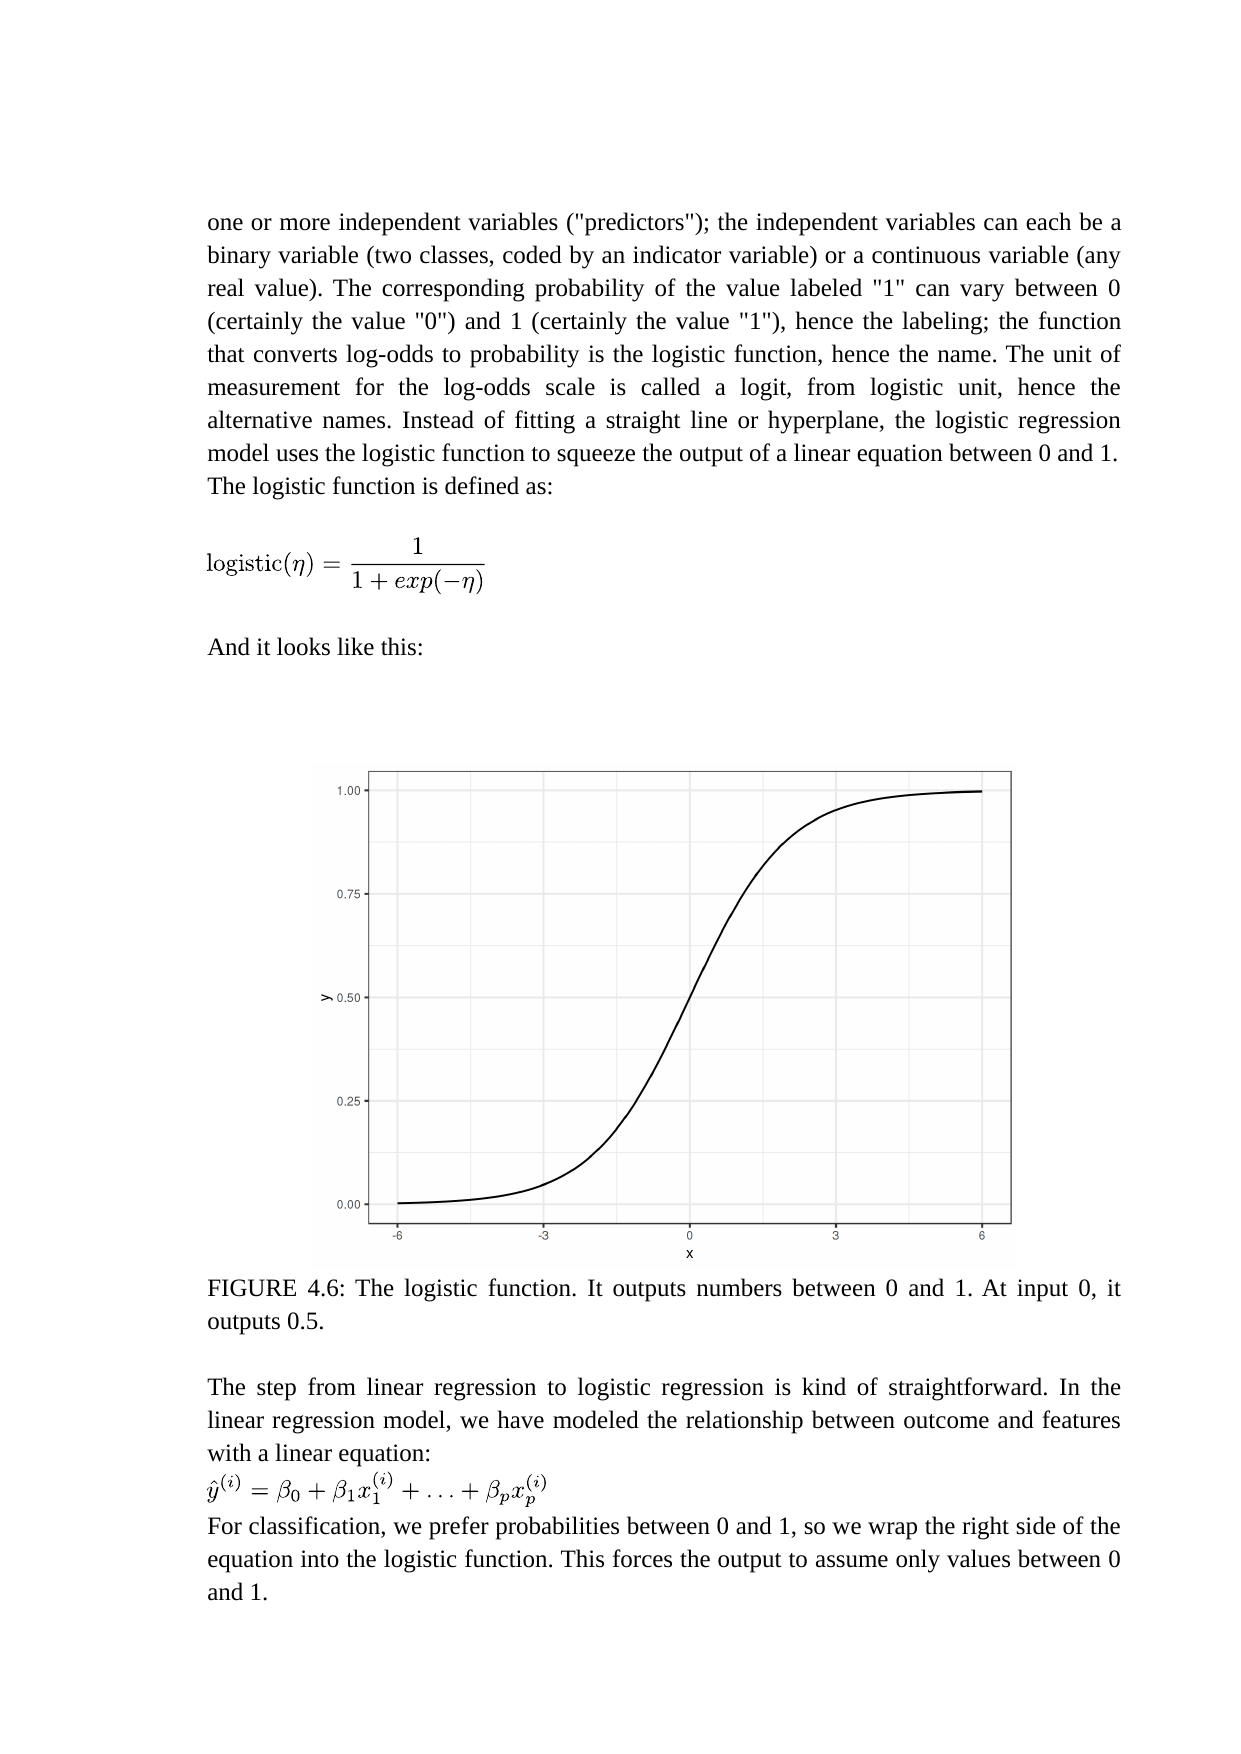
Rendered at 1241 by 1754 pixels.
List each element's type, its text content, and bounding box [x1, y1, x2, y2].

text For classification, we prefer probabilities between 0 and 1, so we wrap the right side of the equation into the logistic function. This forces the output to assume only values between 0 and 1. [207, 1511, 1122, 1606]
picture [310, 763, 1019, 1269]
text The logistic function is defined as: [207, 471, 1122, 500]
text one or more independent variables ("predictors"); the independent variables can each be a binary variable (two classes, coded by an indicator variable) or a continuous variable (any real value). The corresponding probability of the value labeled "1" can vary between 0 (certainly the value "0") and 1 (certainly the value "1"), hence the labeling; the function that converts log-odds to probability is the logistic function, hence the name. The unit of measurement for the log-odds scale is called a logit, from logistic unit, hence the alternative names. Instead of fitting a straight line or hyperplane, the logistic regression model uses the logistic function to squeeze the output of a linear equation between 0 and 1. [207, 207, 1122, 467]
text The step from linear regression to logistic regression is kind of straightforward. In the linear regression model, we have modeled the relationship between outcome and features with a linear equation: [207, 1372, 1122, 1467]
text FIGURE 4.6: The logistic function. It outputs numbers between 0 and 1. At input 0, it outputs 0.5. [207, 764, 1122, 1335]
text And it looks like this: [207, 632, 1122, 660]
